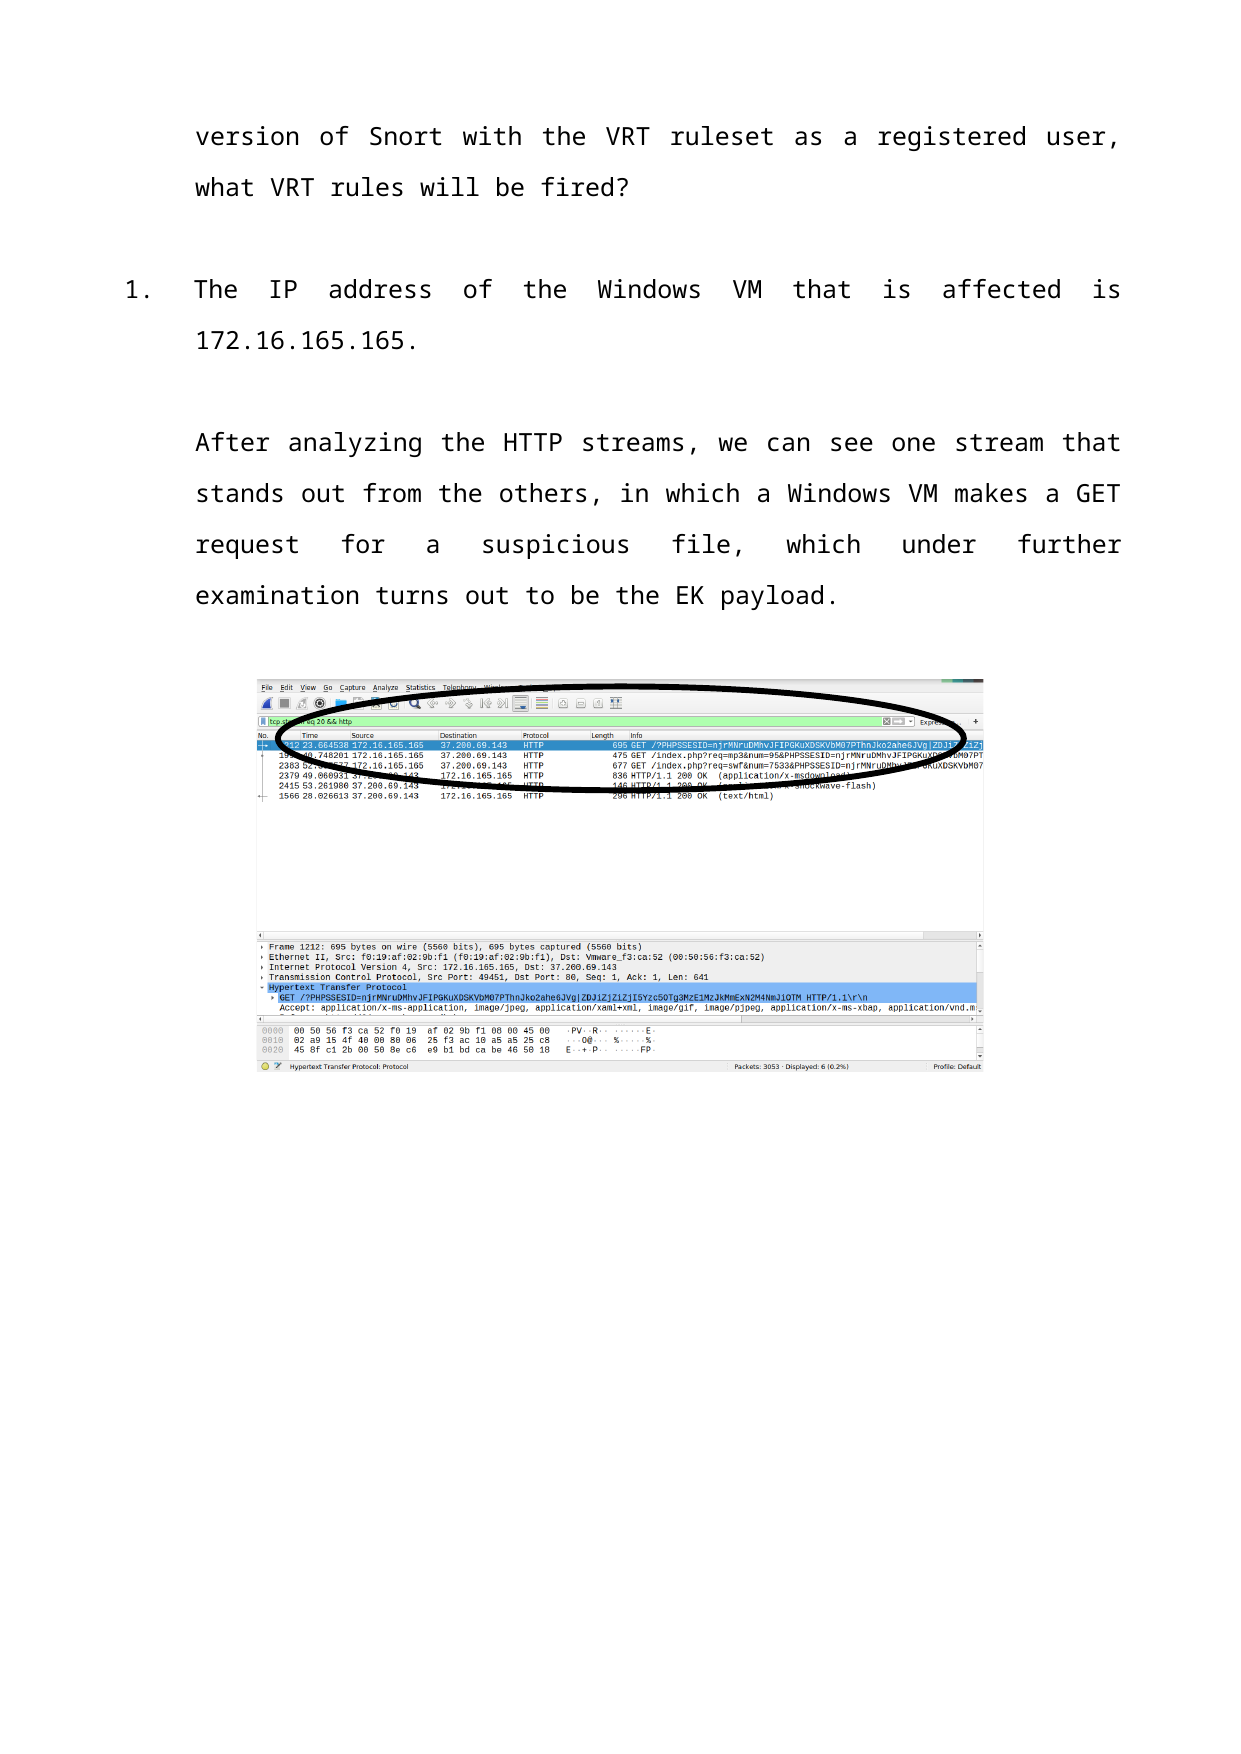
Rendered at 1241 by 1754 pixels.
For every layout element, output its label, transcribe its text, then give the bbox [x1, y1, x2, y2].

picture [256, 679, 984, 1072]
list version of Snort with the VRT ruleset as a registered user, what VRT rules will be fired? [124, 118, 1122, 203]
list The IP address of the Windows VM that is affected is 172.16.165.165. [124, 271, 1122, 356]
text After analyzing the HTTP streams, we can see one stream that stands out from the others, in which a Windows VM makes a GET request for a suspicious file, which under further examination turns out to be the EK payload. [195, 424, 1122, 612]
